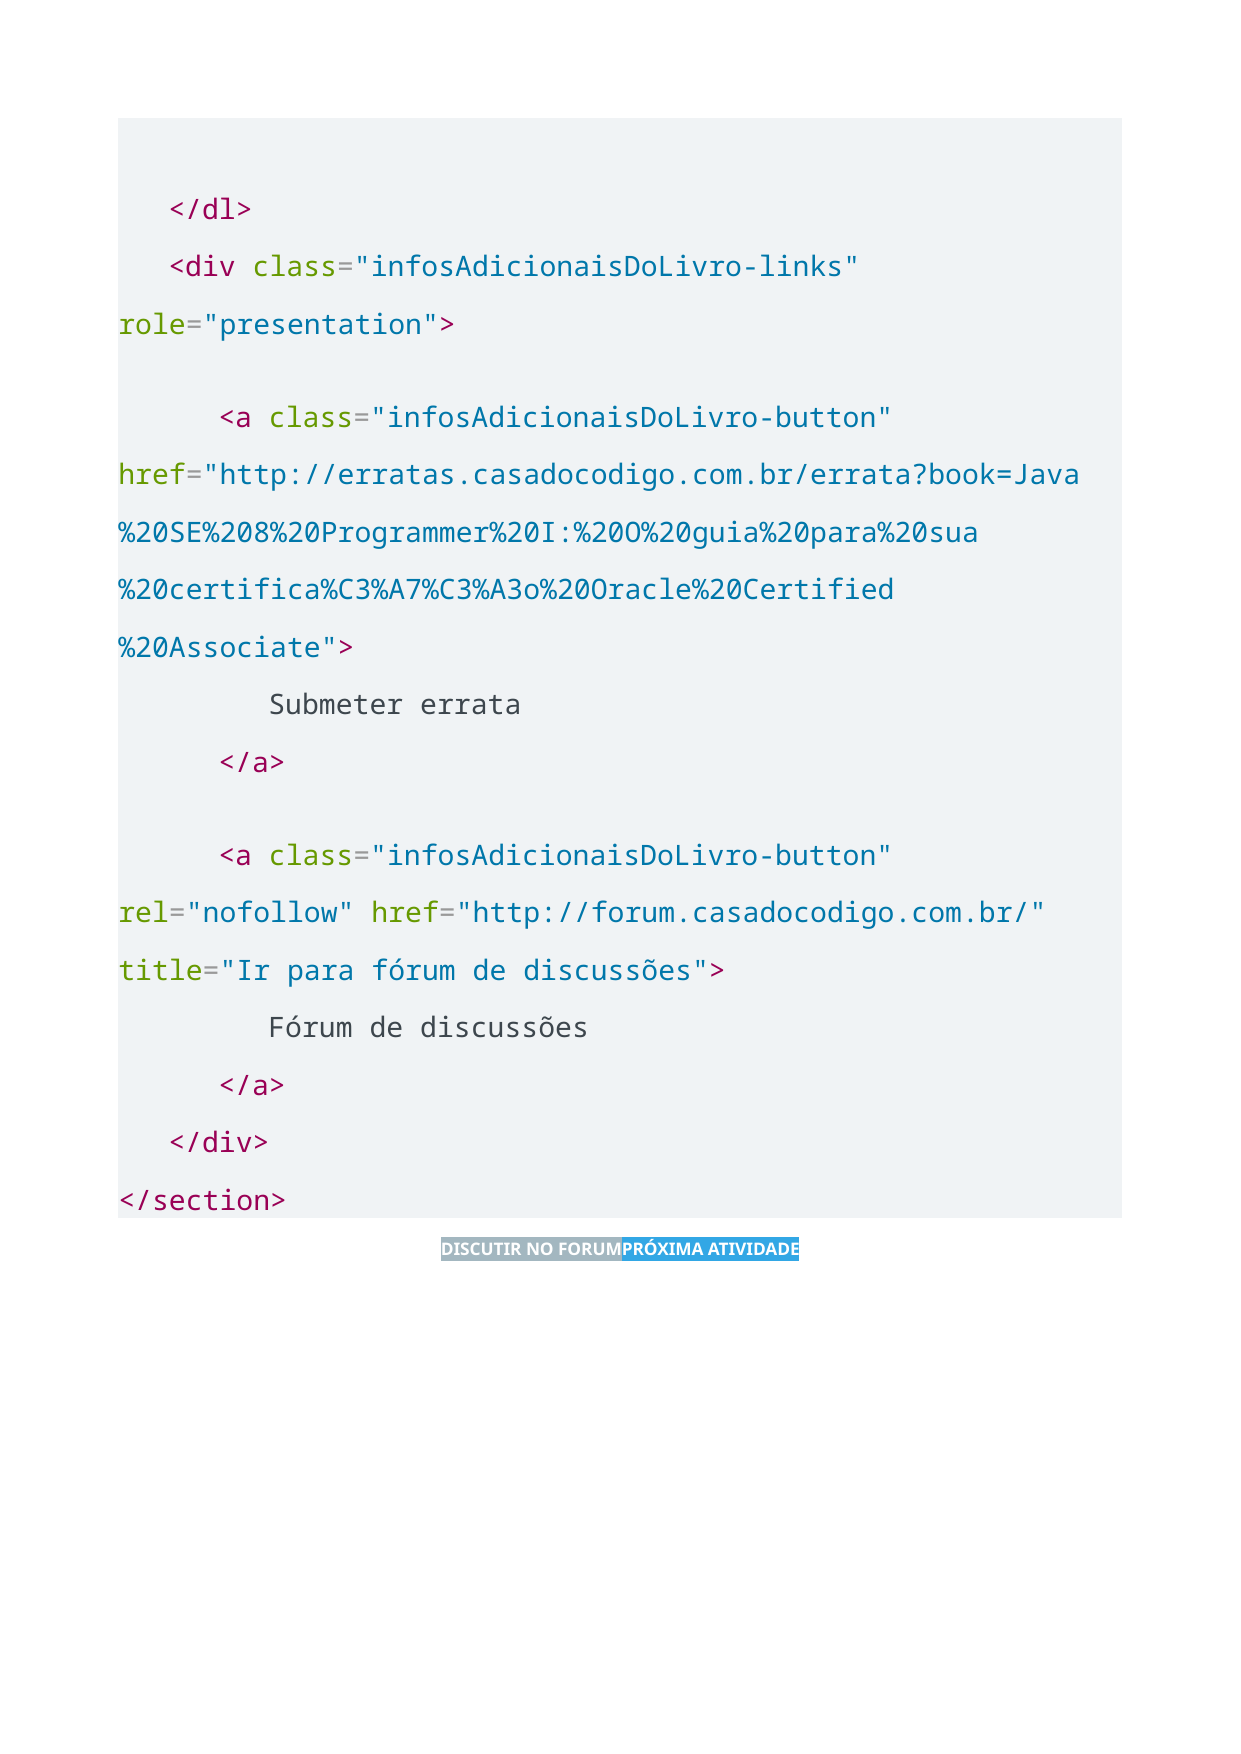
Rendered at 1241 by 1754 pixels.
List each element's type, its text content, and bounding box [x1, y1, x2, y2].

text Submeter errata [118, 684, 1122, 723]
text <a class="infosAdicionaisDoLivro-button" rel="nofollow" href="http://forum.casadocodigo.com.br/" title="Ir para fórum de discussões"> [118, 835, 1122, 988]
text <a class="infosAdicionaisDoLivro-button" href="http://erratas.casadocodigo.com.br/errata?book=Java%20SE%208%20Programmer%20I:%20O%20guia%20para%20sua%20certifica%C3%A7%C3%A3o%20Oracle%20Certified%20Associate"> [118, 397, 1122, 665]
text Fórum de discussões [118, 1007, 1122, 1046]
text </a> [118, 1065, 1122, 1103]
text </dl> [118, 189, 1122, 227]
text </section> [118, 1180, 1122, 1218]
text </div> [118, 1122, 1122, 1161]
text </a> [118, 742, 1122, 780]
text DISCUTIR NO FORUMPRÓXIMA ATIVIDADE [118, 1237, 1122, 1261]
text <div class="infosAdicionaisDoLivro-links" role="presentation"> [118, 246, 1122, 342]
